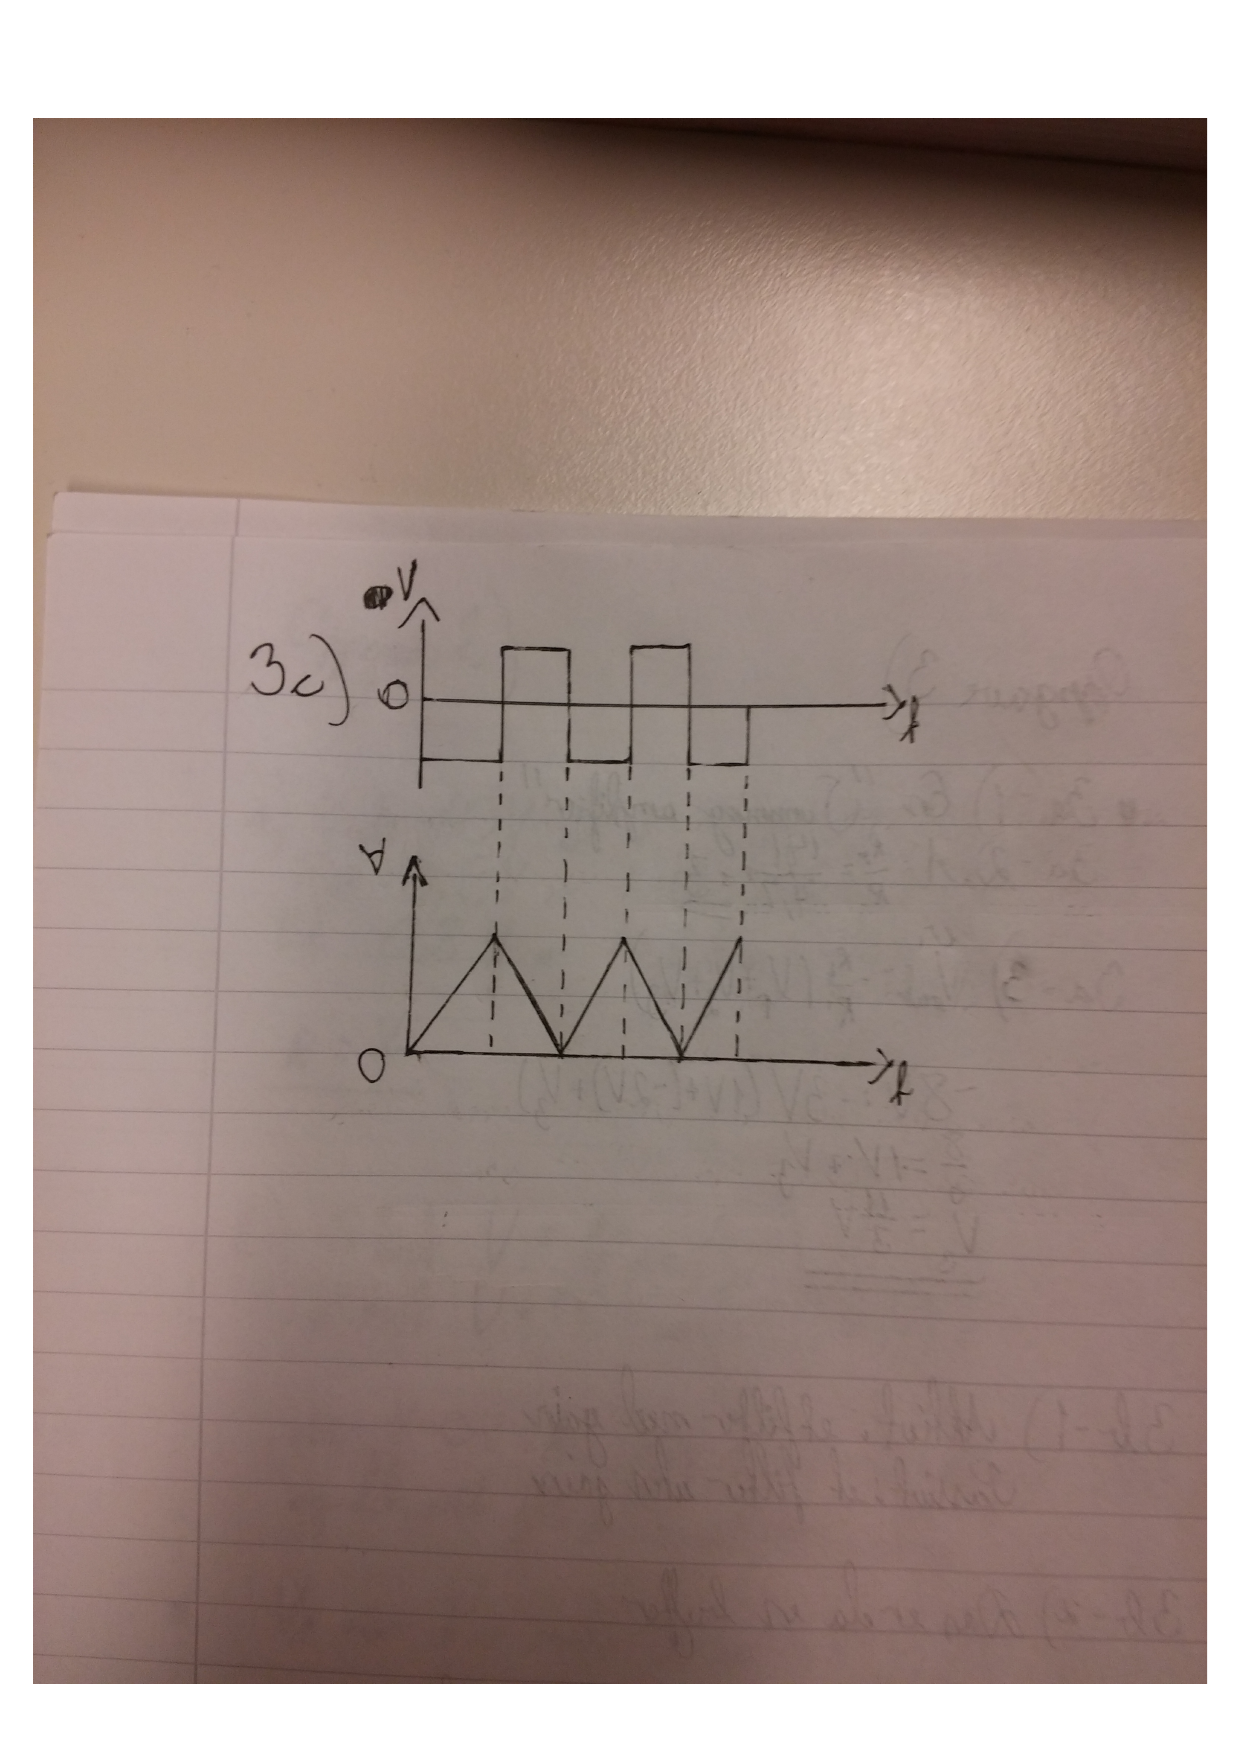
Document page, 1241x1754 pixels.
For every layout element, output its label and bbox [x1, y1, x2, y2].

picture [33, 118, 1208, 1684]
